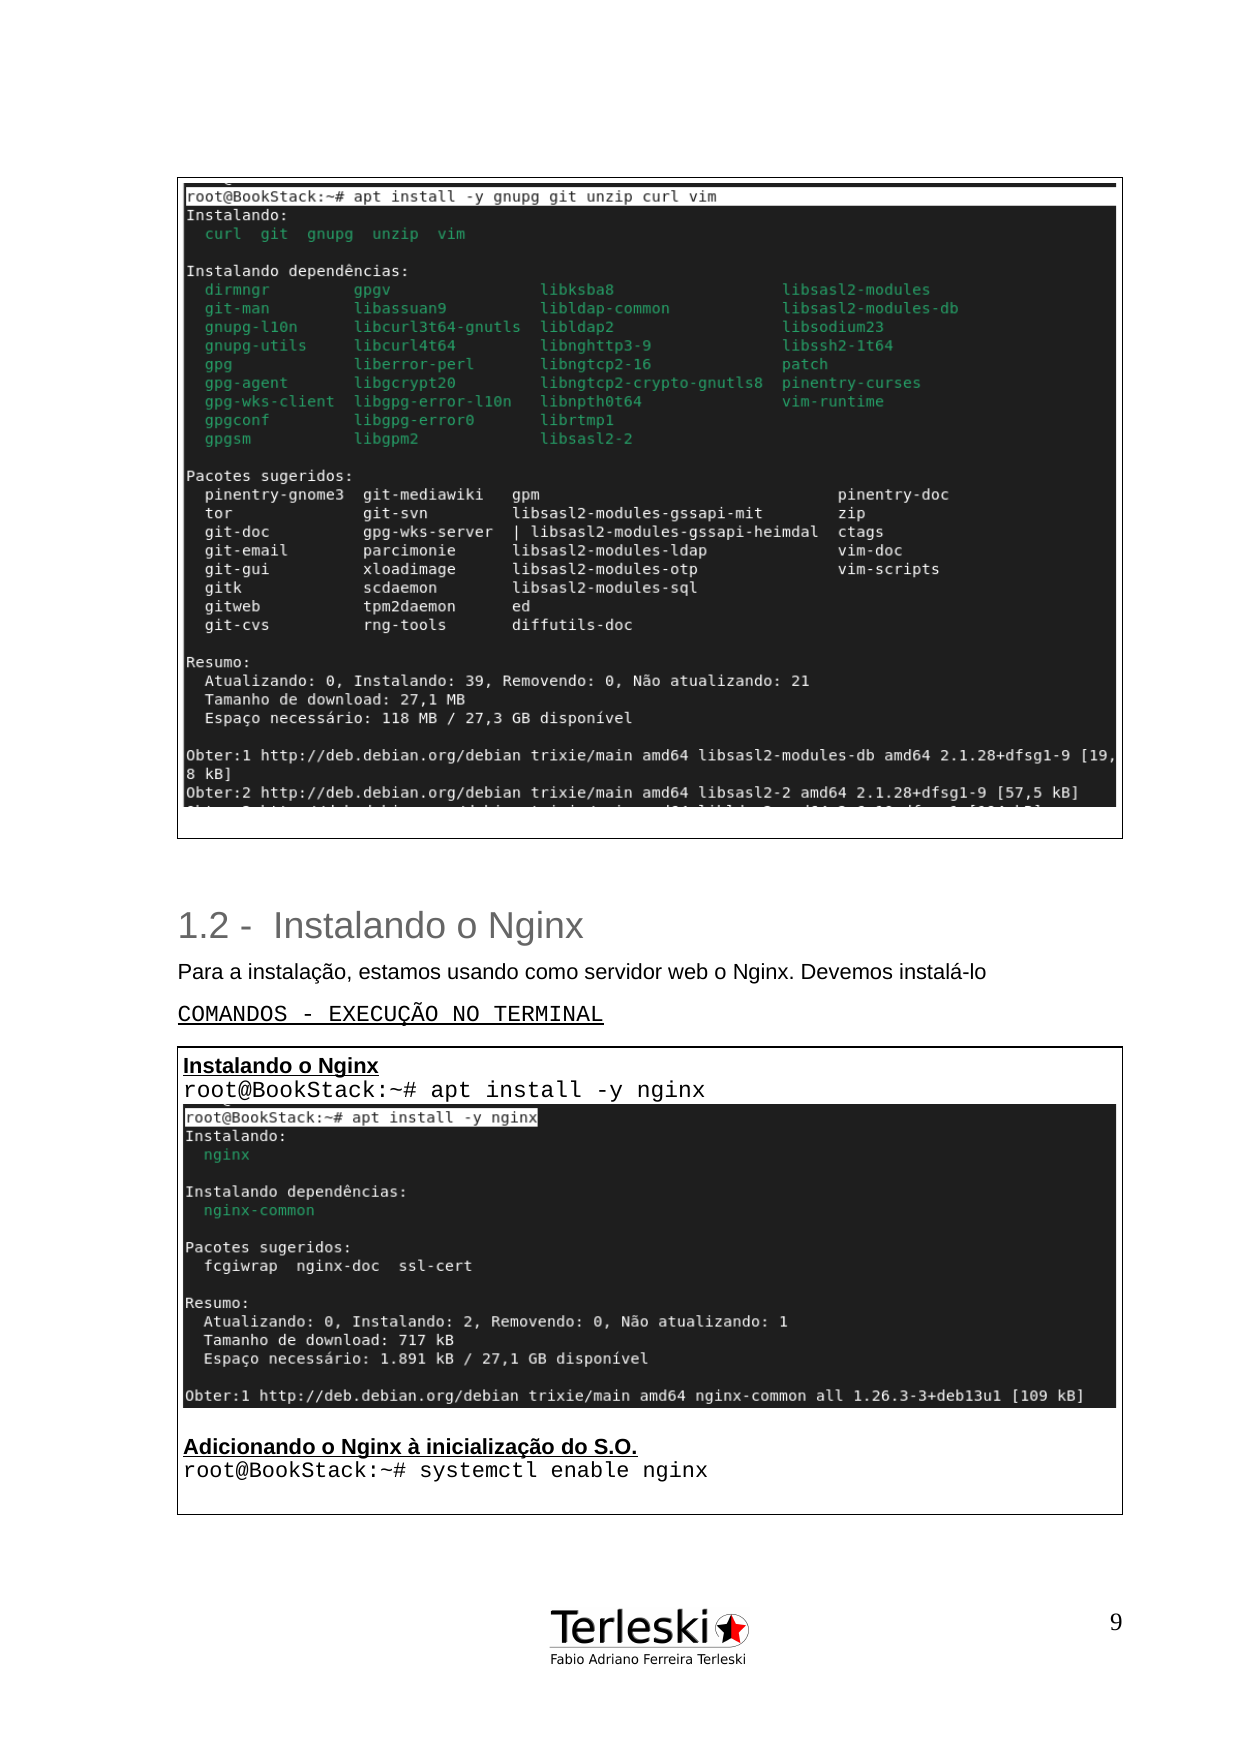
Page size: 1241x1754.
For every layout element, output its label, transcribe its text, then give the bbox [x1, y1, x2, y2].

text COMANDOS - EXECUÇÃO NO TERMINAL [177, 1002, 1122, 1028]
table_header Instalando o Nginx root@BookStack:~# apt install -y nginx Adicionando o Nginx à inicialização do S.O. root@BookStack:~# systemctl enable nginx [178, 1048, 1122, 1514]
table_header [178, 178, 1122, 837]
picture [182, 183, 1117, 807]
text Para a instalação, estamos usando como servidor web o Nginx. Devemos instalá-lo [177, 958, 1122, 984]
picture [182, 1104, 1117, 1408]
subtitle 1.2 - Instalando o Nginx [177, 903, 1122, 946]
picture [549, 1607, 750, 1667]
